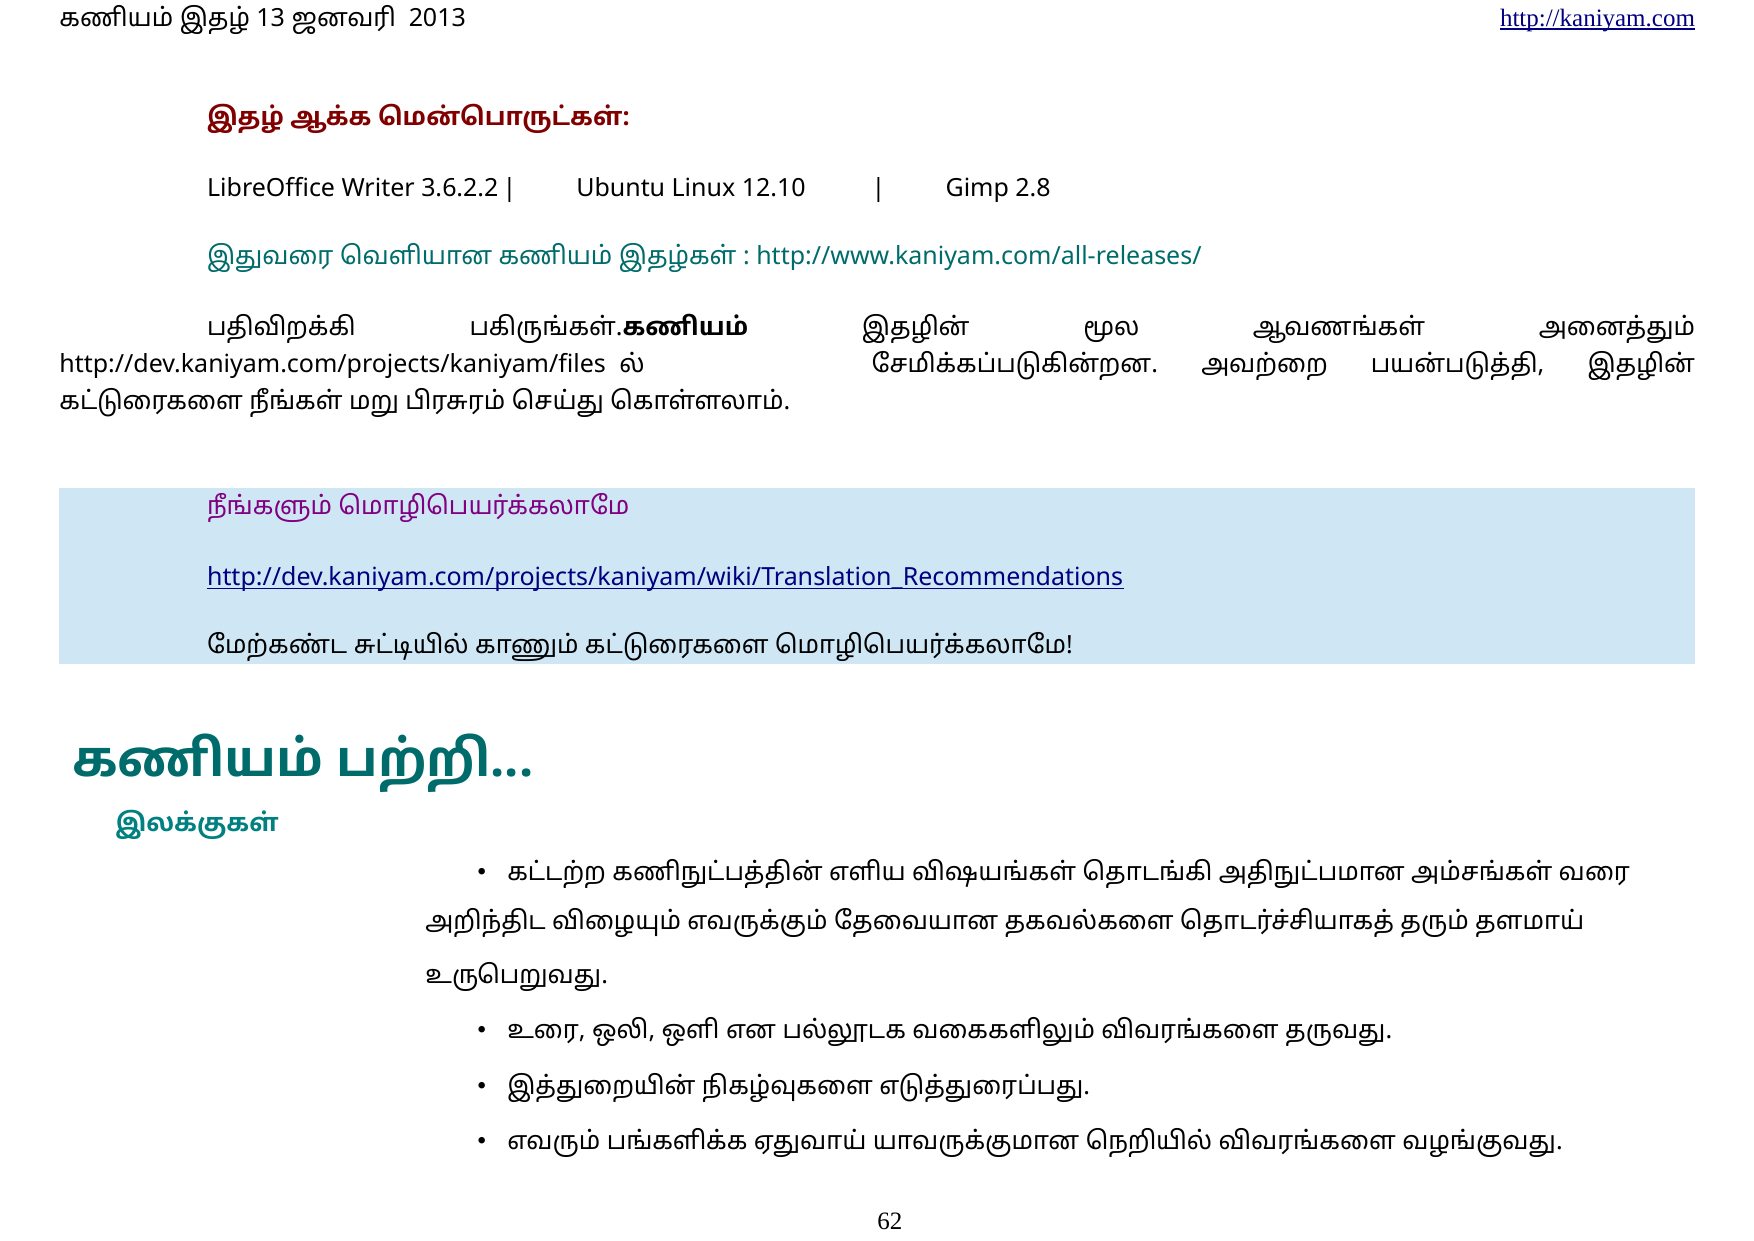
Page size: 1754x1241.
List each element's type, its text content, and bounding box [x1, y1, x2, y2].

list இத்துறையின் நிகழ்வுகளை எடுத்துரைப்பது. [396, 1067, 1695, 1104]
list உரை, ஒலி, ஒளி என பல்லூடக வகைகளிலும் விவரங்களை தருவது. [396, 1012, 1695, 1049]
text http://dev.kaniyam.com/projects/kaniyam/wiki/Translation_Recommendations [59, 559, 1695, 593]
text இதழ் ஆக்க மென்பொருட்கள்: [59, 98, 1695, 135]
list எவரும் பங்களிக்க ஏதுவாய் யாவருக்குமான நெறியில் விவரங்களை வழங்குவது. [396, 1123, 1695, 1160]
text நீங்களும் மொழிபெயர்க்கலாமே [59, 488, 1695, 525]
text இதுவரை வெளியான கணியம் இதழ்கள் : http://www.kaniyam.com/all-releases/ [59, 238, 1695, 274]
subtitle கணியம் பற்றி... [72, 723, 1695, 797]
list கட்டற்ற கணிநுட்பத்தின் எளிய விஷயங்கள் தொடங்கி அதிநுட்பமான அம்சங்கள் வரை அறிந்திட விழையும் எவருக்கும் தேவையான தகவல்களை தொடர்ச்சியாகத் தரும் தளமாய் உருபெறுவது. [396, 858, 1695, 993]
text மேற்கண்ட சுட்டியில் காணும் கட்டுரைகளை மொழிபெயர்க்கலாமே! [59, 627, 1695, 664]
text பதிவிறக்கி பகிருங்கள்.கணியம் இதழின் மூல ஆவணங்கள் அனைத்தும் http://dev.kaniyam.com/projects/kaniyam/files ல் சேமிக்கப்படுகின்றன. அவற்றை பயன்படுத்தி, இதழின் கட்டுரைகளை நீங்கள் மறு பிரசுரம் செய்து கொள்ளலாம். [59, 309, 1695, 419]
text இலக்குகள் [115, 809, 1695, 842]
text LibreOffice Writer 3.6.2.2 | Ubuntu Linux 12.10 | Gimp 2.8 [59, 169, 1695, 203]
